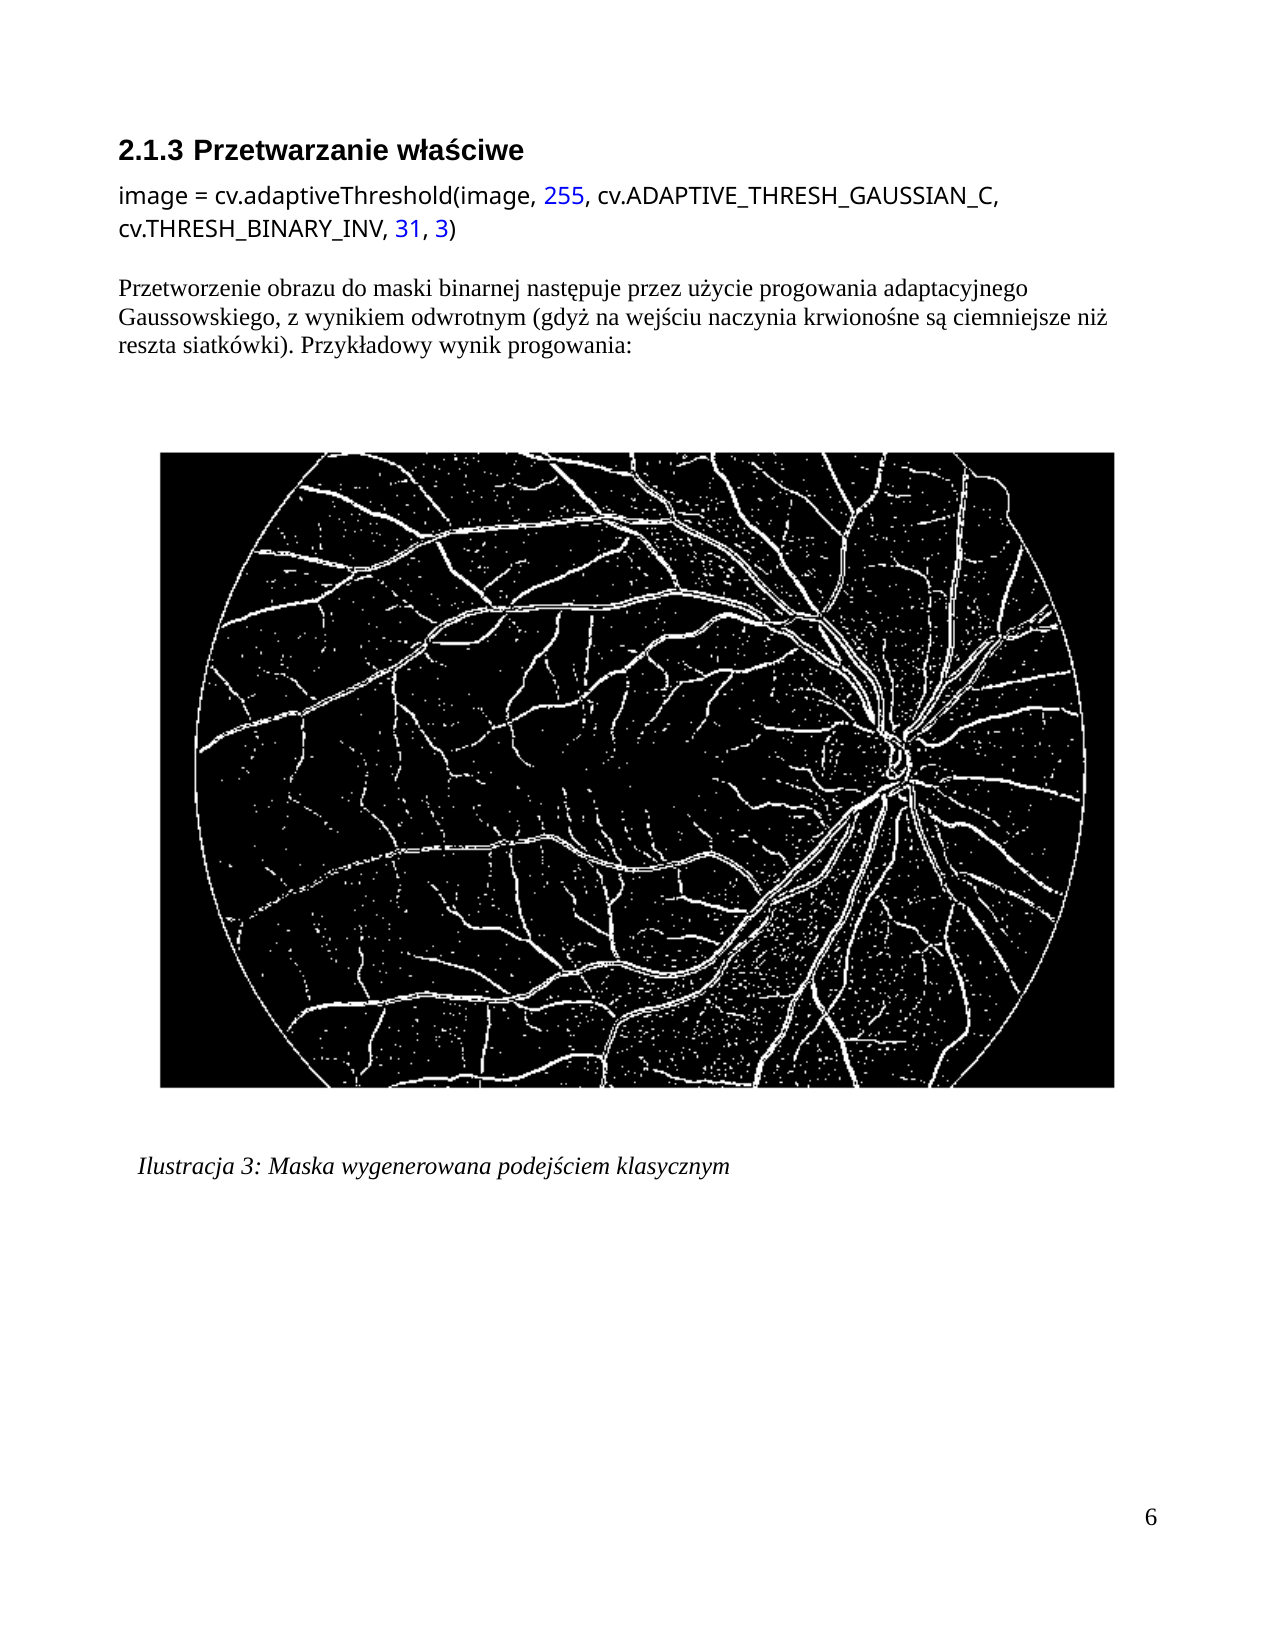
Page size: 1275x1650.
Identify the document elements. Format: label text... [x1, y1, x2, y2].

picture [137, 395, 1138, 1146]
subtitle Przetwarzanie właściwe [118, 133, 1157, 166]
text Przetworzenie obrazu do maski binarnej następuje przez użycie progowania adaptacyjnego Gaussowskiego, z wynikiem odwrotnym (gdyż na wejściu naczynia krwionośne są ciemniejsze niż reszta siatkówki). Przykładowy wynik progowania: [118, 244, 1157, 359]
text Ilustracja 3: Maska wygenerowana podejściem klasycznym [137, 1146, 1137, 1179]
text image = cv.adaptiveThreshold(image, 255, cv.ADAPTIVE_THRESH_GAUSSIAN_C, cv.THRESH_BINARY_INV, 31, 3) [118, 179, 1157, 244]
